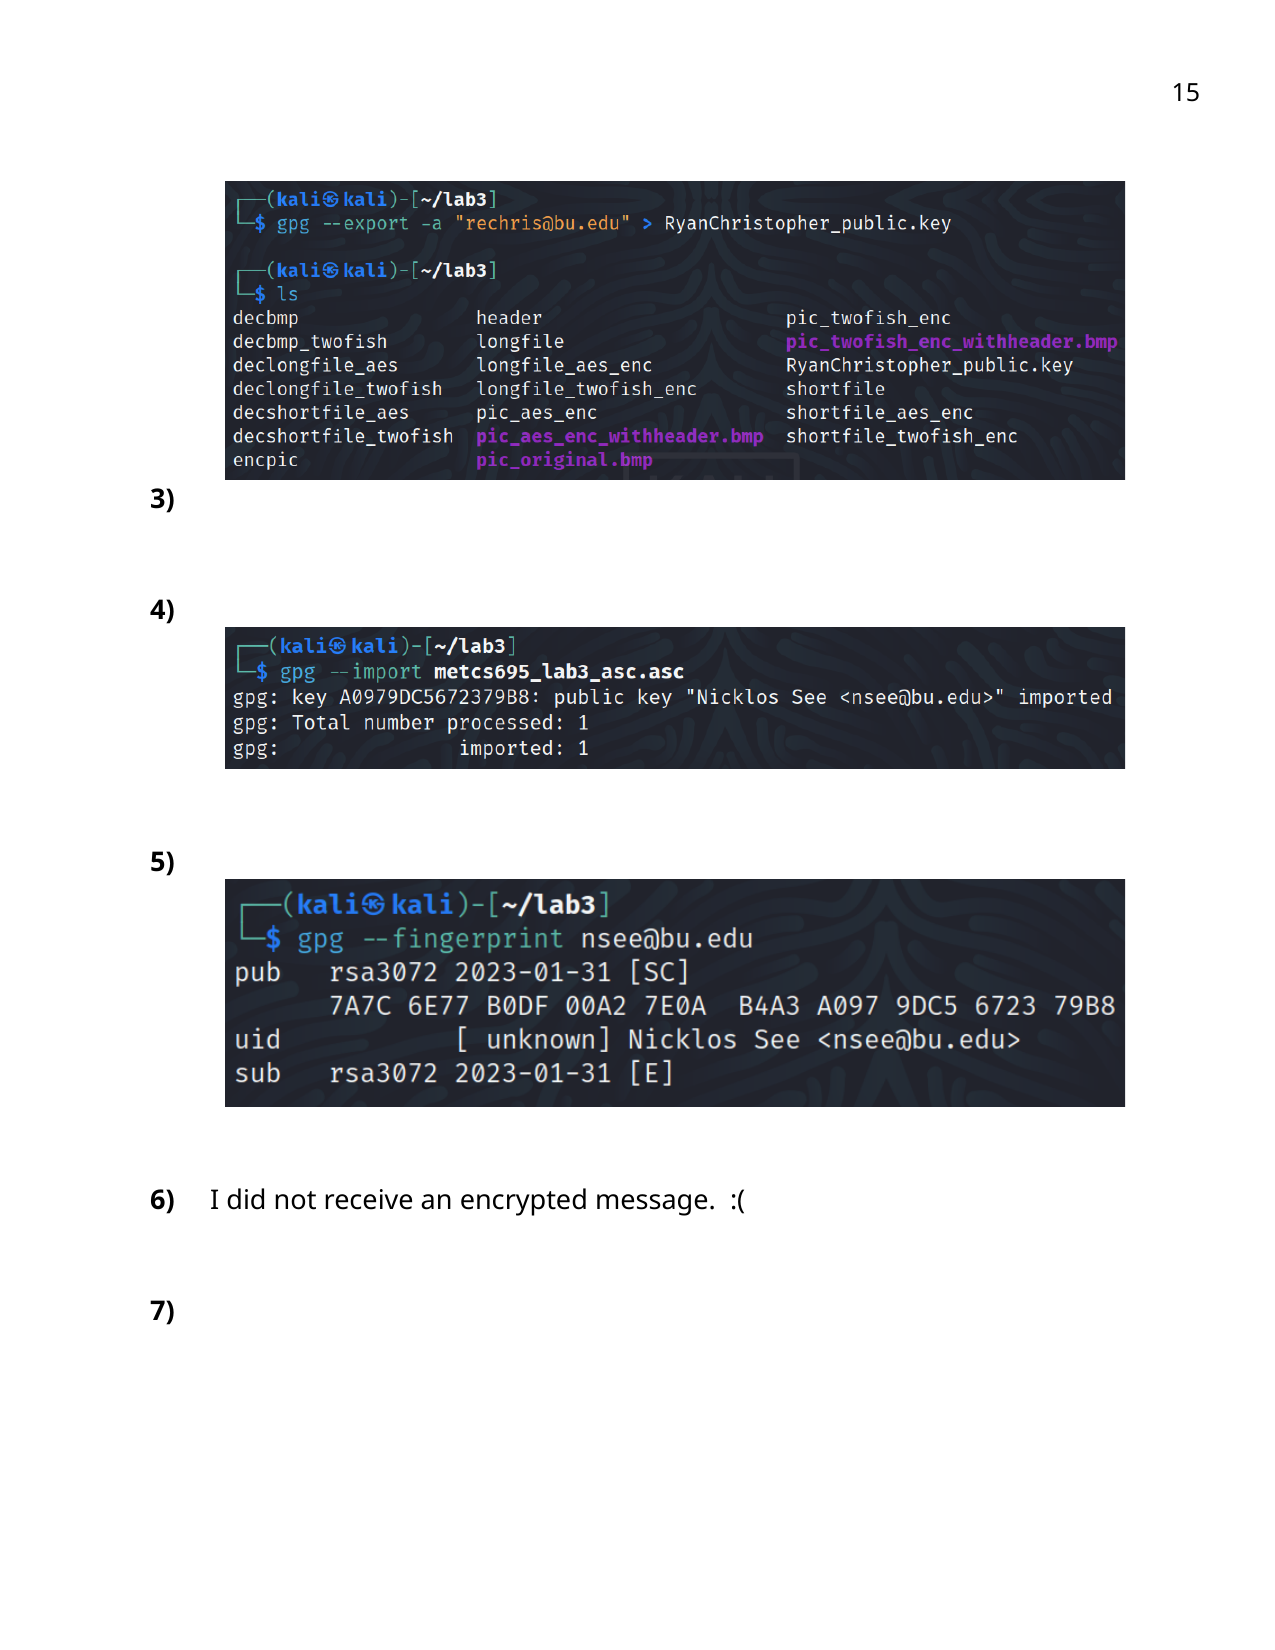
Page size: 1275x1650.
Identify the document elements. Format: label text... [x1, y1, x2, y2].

text 6) I did not receive an encrypted message. :( [150, 1181, 1200, 1218]
text 7) [150, 1291, 1200, 1328]
text 3) [150, 146, 1200, 517]
picture [225, 879, 1125, 1107]
text 4) [150, 591, 1200, 627]
picture [225, 181, 1125, 480]
text 5) [150, 842, 1200, 879]
picture [225, 627, 1125, 769]
